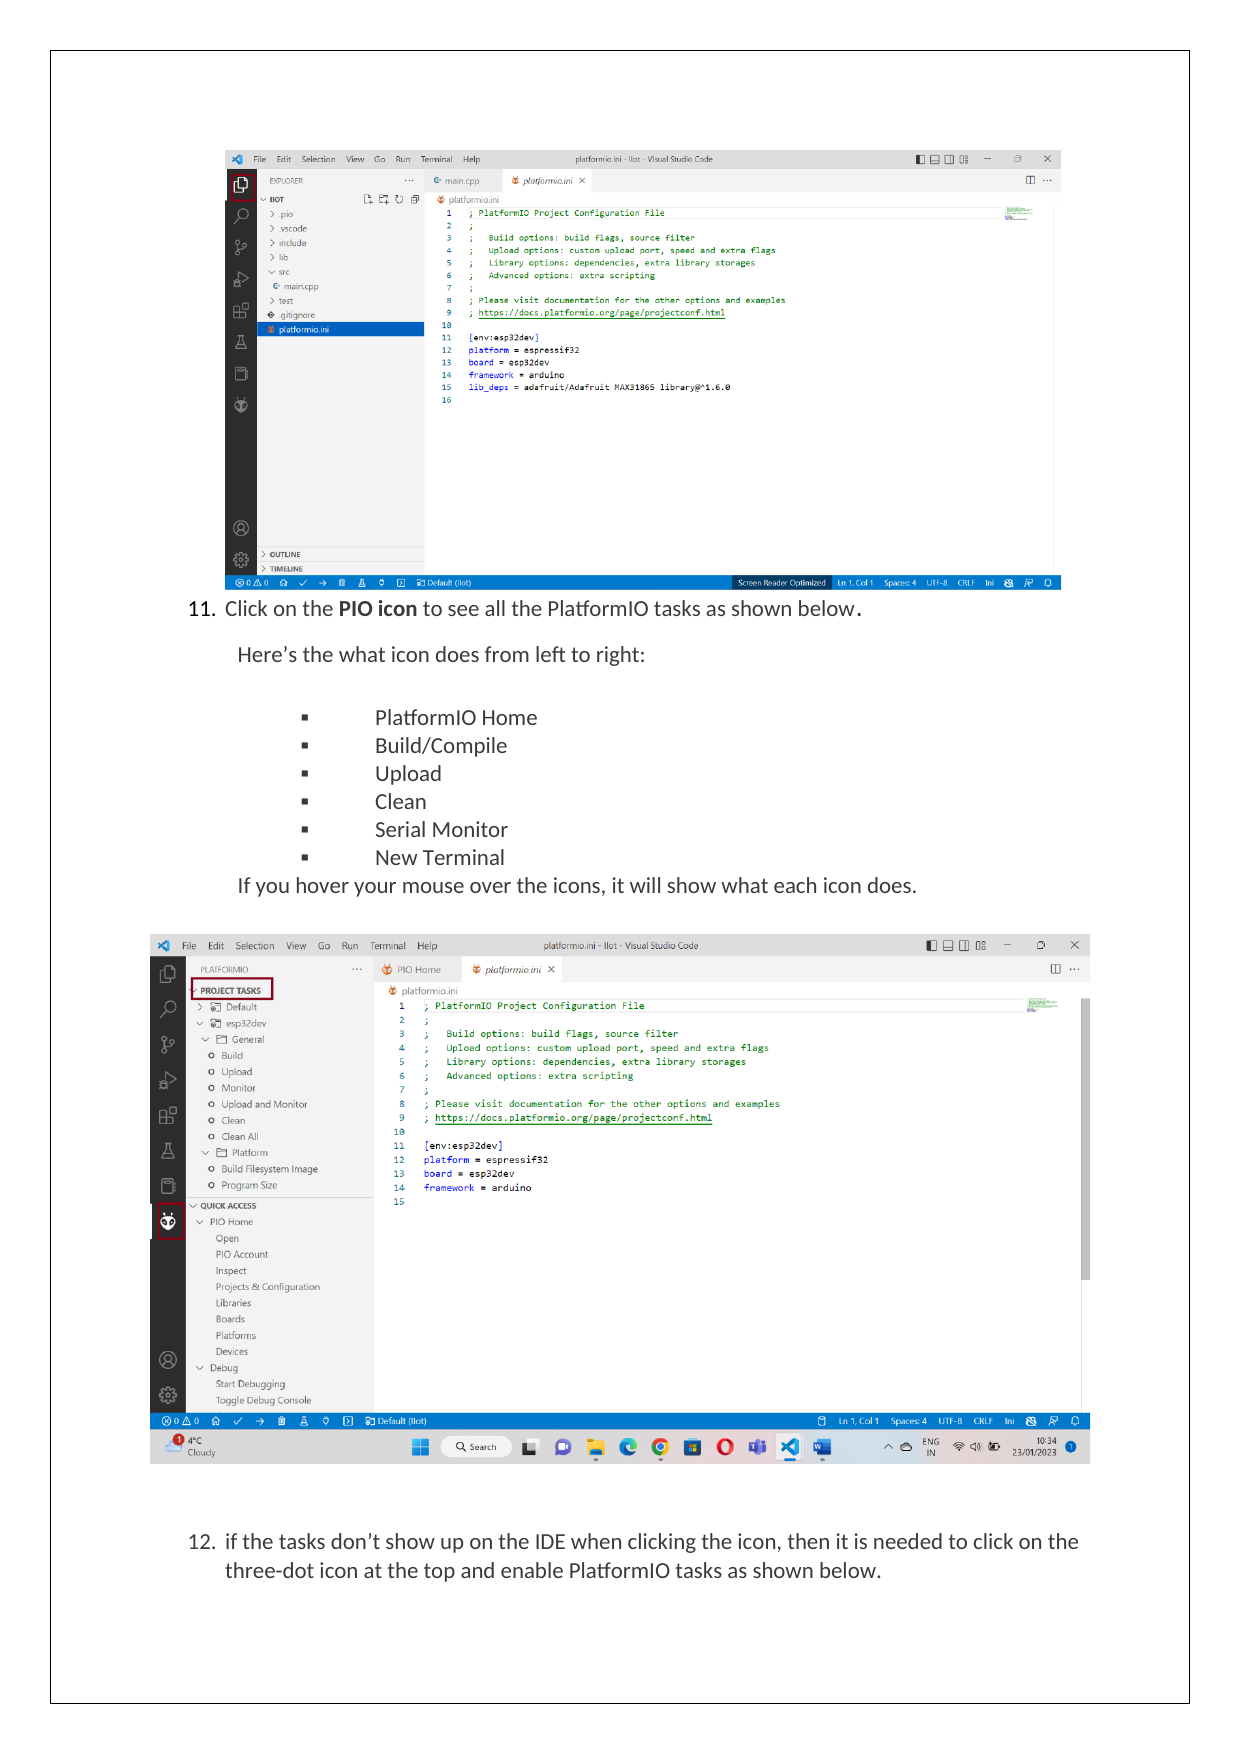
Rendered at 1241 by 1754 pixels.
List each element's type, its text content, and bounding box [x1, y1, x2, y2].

list if the tasks don’t show up on the IDE when clicking the icon, then it is needed to click on the three-dot icon at the top and enable PlatformIO tasks as shown below. [187, 1527, 1090, 1584]
list Clean [300, 787, 1090, 815]
list Build/Compile [300, 731, 1090, 759]
text If you hover your mouse over the icons, it will show what each icon does. [150, 871, 1090, 899]
list PlatformIO Home [300, 703, 1090, 731]
list Serial Monitor [300, 815, 1090, 843]
list New Terminal [300, 843, 1090, 871]
text Here’s the what icon does from left to right: [150, 640, 1090, 668]
list Upload [300, 759, 1090, 787]
list Click on the PIO icon to see all the PlatformIO tasks as shown below. [187, 590, 1090, 622]
